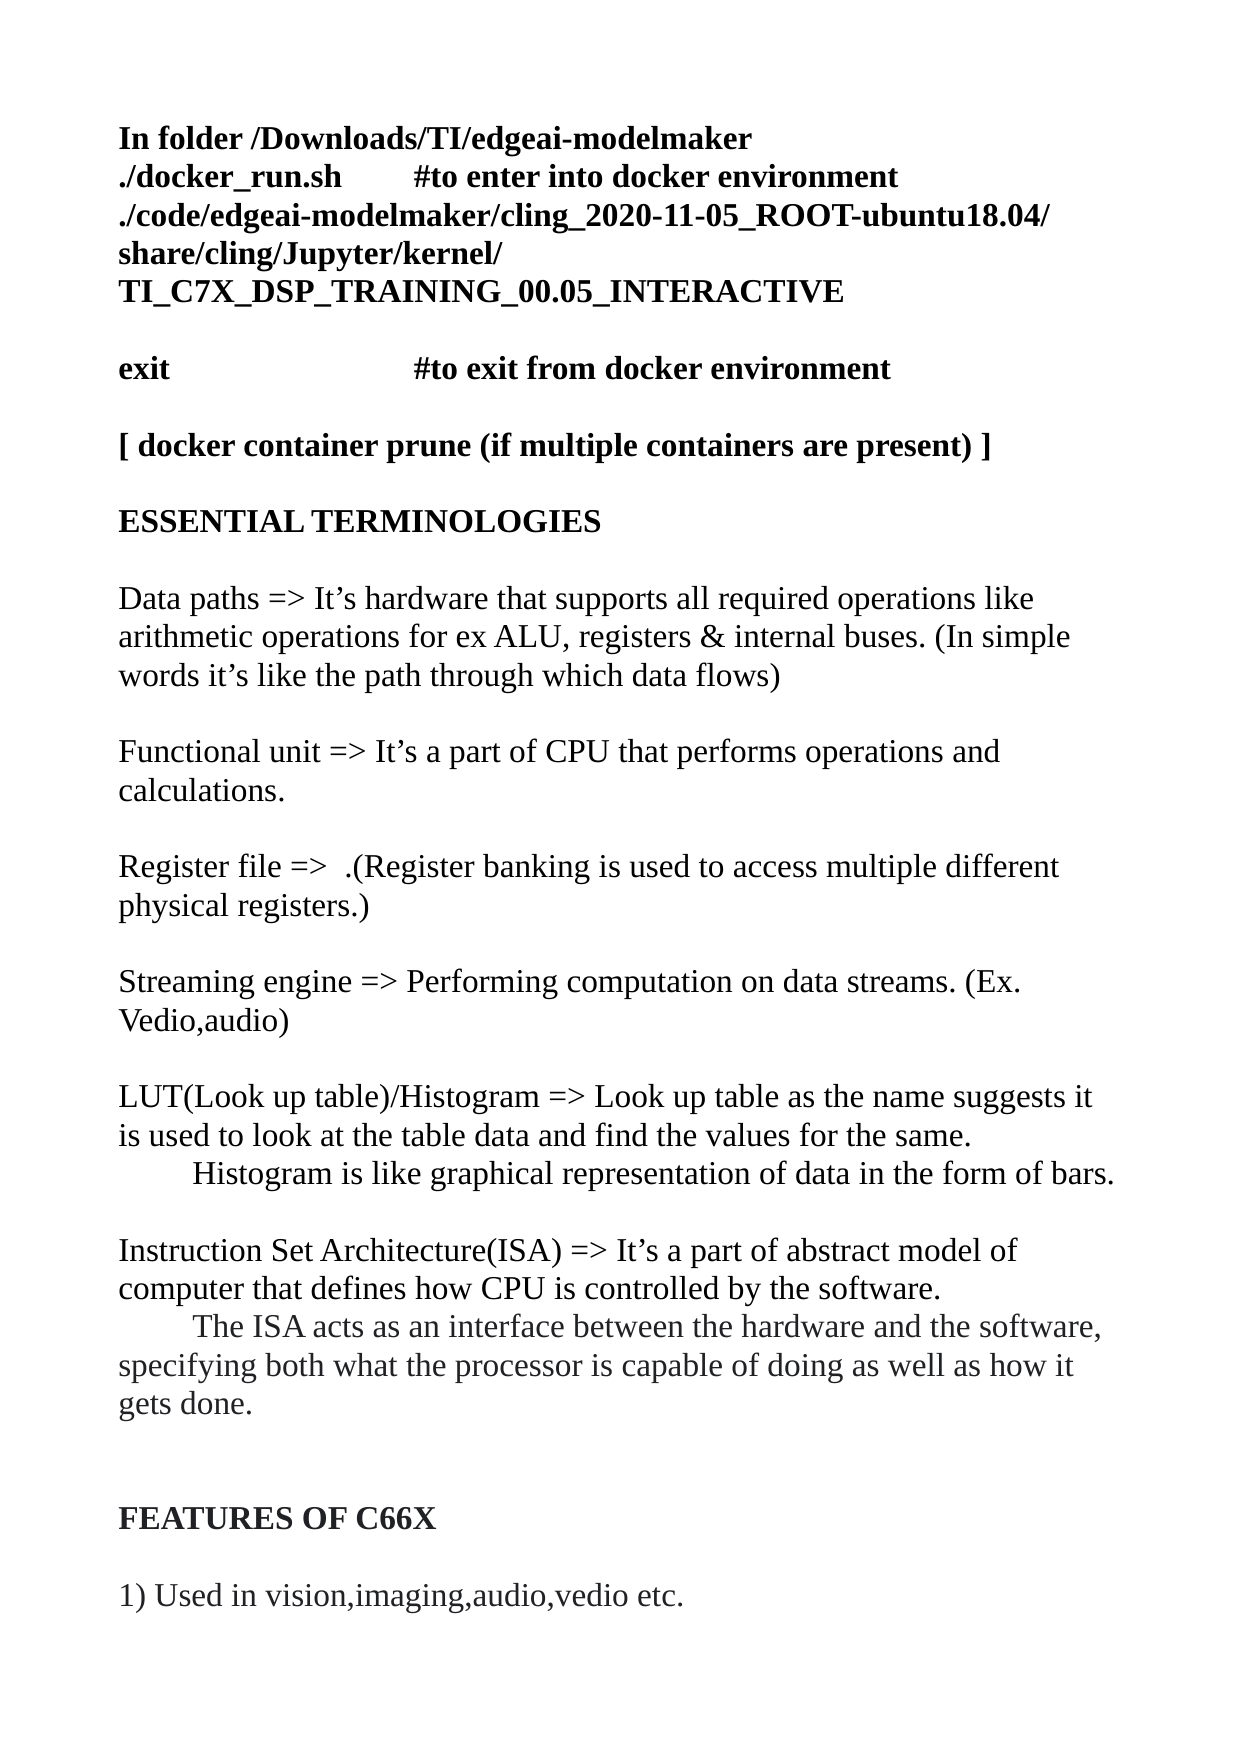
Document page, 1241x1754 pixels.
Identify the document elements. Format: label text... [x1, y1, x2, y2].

text Register file => .(Register banking is used to access multiple different physical registers.) [118, 846, 1122, 923]
text 1) Used in vision,imaging,audio,vedio etc. [118, 1575, 1122, 1613]
text LUT(Look up table)/Histogram => Look up table as the name suggests it is used to look at the table data and find the values for the same. [118, 1076, 1122, 1153]
text ESSENTIAL TERMINOLOGIES [118, 501, 1122, 540]
text Instruction Set Architecture(ISA) => It’s a part of abstract model of computer that defines how CPU is controlled by the software. [118, 1230, 1122, 1306]
text In folder /Downloads/TI/edgeai-modelmaker [118, 118, 1122, 156]
text Streaming engine => Performing computation on data streams. (Ex. Vedio,audio) [118, 961, 1122, 1038]
text FEATURES OF C66X [118, 1498, 1122, 1536]
text Data paths => It’s hardware that supports all required operations like arithmetic operations for ex ALU, registers & internal buses. (In simple words it’s like the path through which data flows) [118, 578, 1122, 693]
text Histogram is like graphical representation of data in the form of bars. [118, 1153, 1122, 1191]
text ./code/edgeai-modelmaker/cling_2020-11-05_ROOT-ubuntu18.04/share/cling/Jupyter/kernel/TI_C7X_DSP_TRAINING_00.05_INTERACTIVE [118, 195, 1122, 310]
text [ docker container prune (if multiple containers are present) ] [118, 425, 1122, 463]
text Functional unit => It’s a part of CPU that performs operations and calculations. [118, 731, 1122, 808]
text exit #to exit from docker environment [118, 348, 1122, 386]
text The ISA acts as an interface between the hardware and the software, specifying both what the processor is capable of doing as well as how it gets done. [118, 1306, 1122, 1421]
text ./docker_run.sh #to enter into docker environment [118, 156, 1122, 195]
